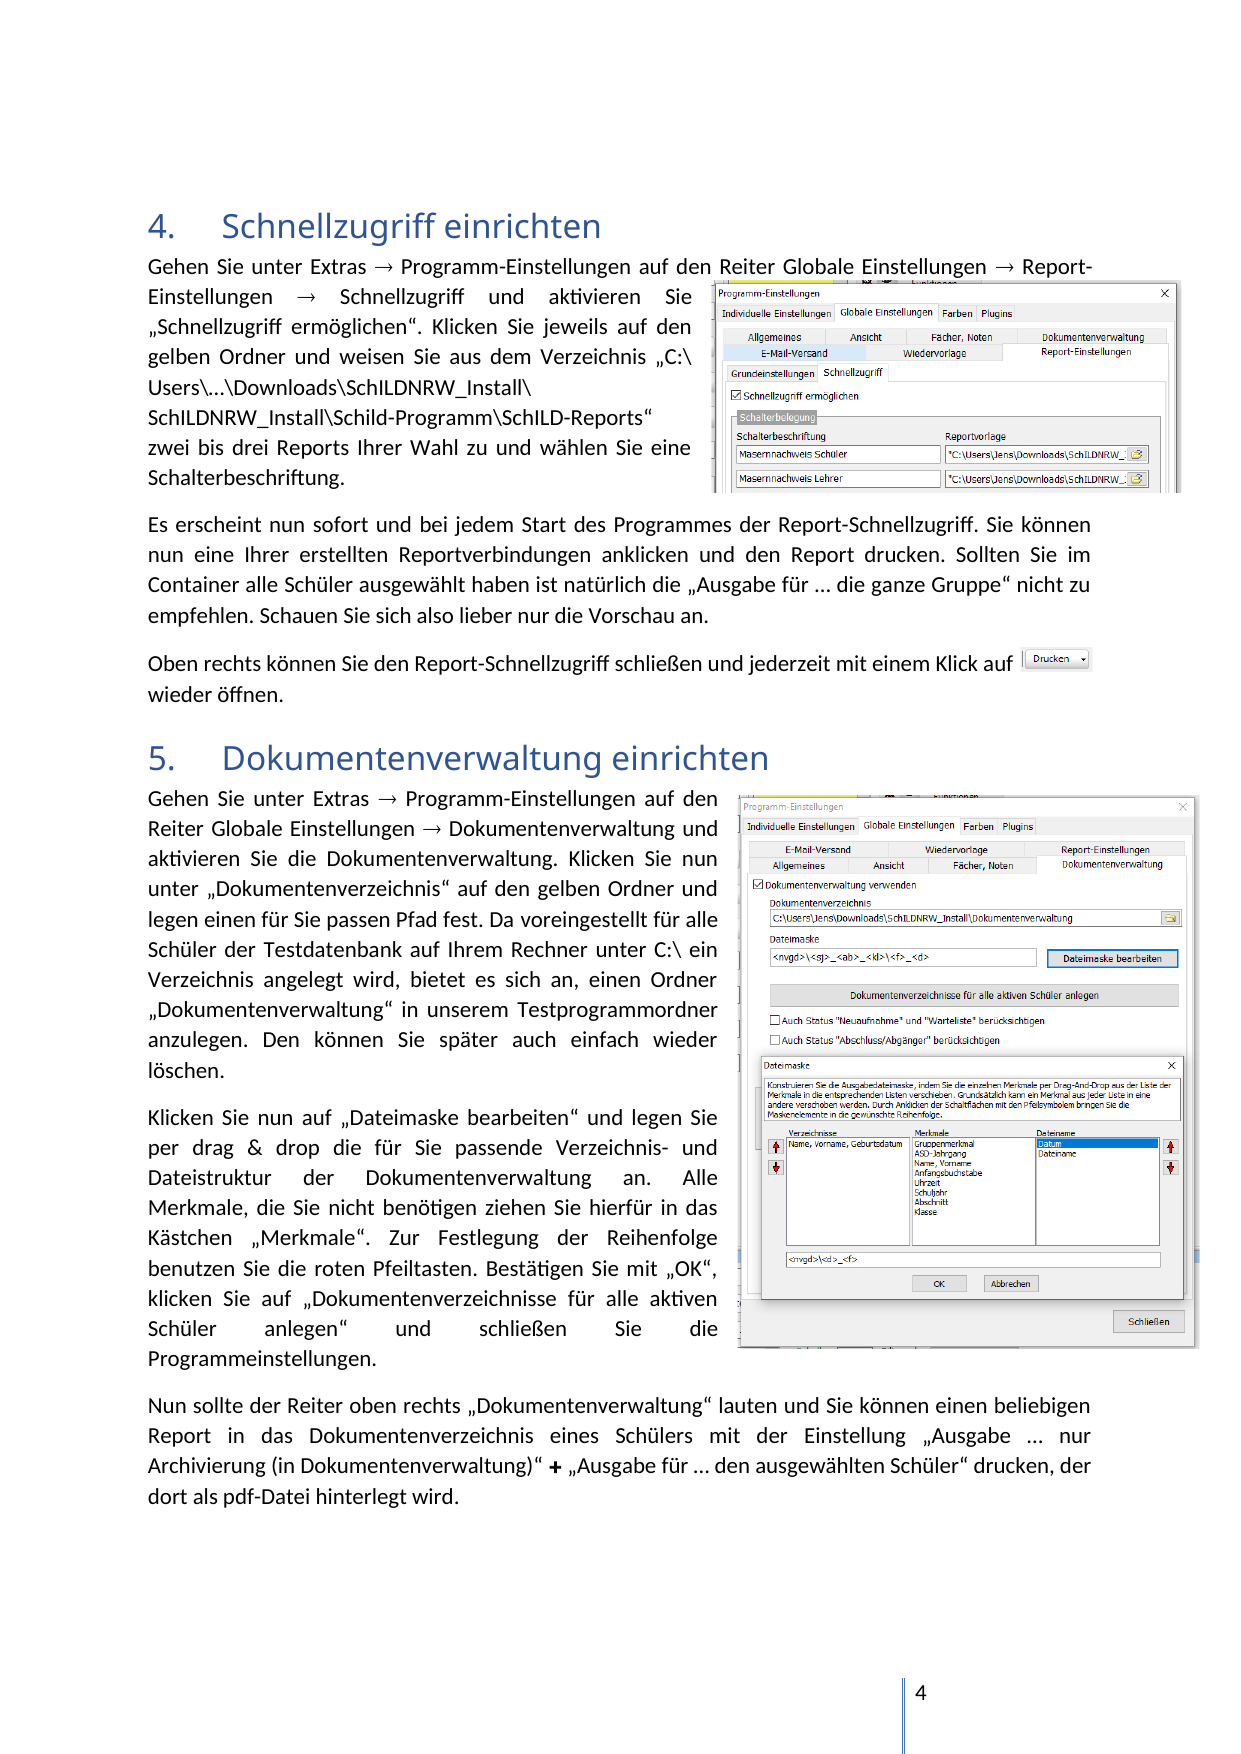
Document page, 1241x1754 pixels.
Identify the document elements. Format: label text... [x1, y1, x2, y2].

text Nun sollte der Reiter oben rechts „Dokumentenverwaltung“ lauten und Sie können einen beliebigen Report in das Dokumentenverzeichnis eines Schülers mit der Einstellung „Ausgabe … nur Archivierung (in Dokumentenverwaltung)“  „Ausgabe für … den ausgewählten Schüler“ drucken, der dort als pdf-Datei hinterlegt wird. [148, 1391, 1093, 1510]
text Klicken Sie nun auf „Dateimaske bearbeiten“ und legen Sie per drag & drop die für Sie passende Verzeichnis- und Dateistruktur der Dokumentenverwaltung an. Alle Merkmale, die Sie nicht benötigen ziehen Sie hierfür in das Kästchen „Merkmale“. Zur Festlegung der Reihenfolge benutzen Sie die roten Pfeiltasten. Bestätigen Sie mit „OK“, klicken Sie auf „Dokumentenverzeichnisse für alle aktiven Schüler anlegen“ und schließen Sie die Programmeinstellungen. [148, 1103, 1093, 1372]
subtitle Schnellzugriff einrichten [148, 203, 1093, 248]
subtitle Dokumentenverwaltung einrichten [148, 735, 1093, 780]
picture [1020, 647, 1093, 672]
text Es erscheint nun sofort und bei jedem Start des Programmes der Report-Schnellzugriff. Sie können nun eine Ihrer erstellten Reportverbindungen anklicken und den Report drucken. Sollten Sie im Container alle Schüler ausgewählt haben ist natürlich die „Ausgabe für … die ganze Gruppe“ nicht zu empfehlen. Schauen Sie sich also lieber nur die Vorschau an. [148, 510, 1093, 629]
picture [737, 795, 1200, 1349]
text Oben rechts können Sie den Report-Schnellzugriff schließen und jederzeit mit einem Klick auf wieder öffnen. [148, 648, 1093, 708]
text Gehen Sie unter Extras  Programm-Einstellungen auf den Reiter Globale Einstellungen  Report-Einstellungen  Schnellzugriff und aktivieren Sie „Schnellzugriff ermöglichen“. Klicken Sie jeweils auf den gelben Ordner und weisen Sie aus dem Verzeichnis „C:\Users\…\Downloads\SchILDNRW_Install\ SchILDNRW_Install\Schild-Programm\SchILD-Reports“ zwei bis drei Reports Ihrer Wahl zu und wählen Sie eine Schalterbeschriftung. [148, 252, 1093, 491]
picture [711, 280, 1182, 493]
text Gehen Sie unter Extras  Programm-Einstellungen auf den Reiter Globale Einstellungen  Dokumentenverwaltung und aktivieren Sie die Dokumentenverwaltung. Klicken Sie nun unter „Dokumentenverzeichnis“ auf den gelben Ordner und legen einen für Sie passen Pfad fest. Da voreingestellt für alle Schüler der Testdatenbank auf Ihrem Rechner unter C:\ ein Verzeichnis angelegt wird, bietet es sich an, einen Ordner „Dokumentenverwaltung“ in unserem Testprogrammordner anzulegen. Den können Sie später auch einfach wieder löschen. [148, 784, 1093, 1084]
